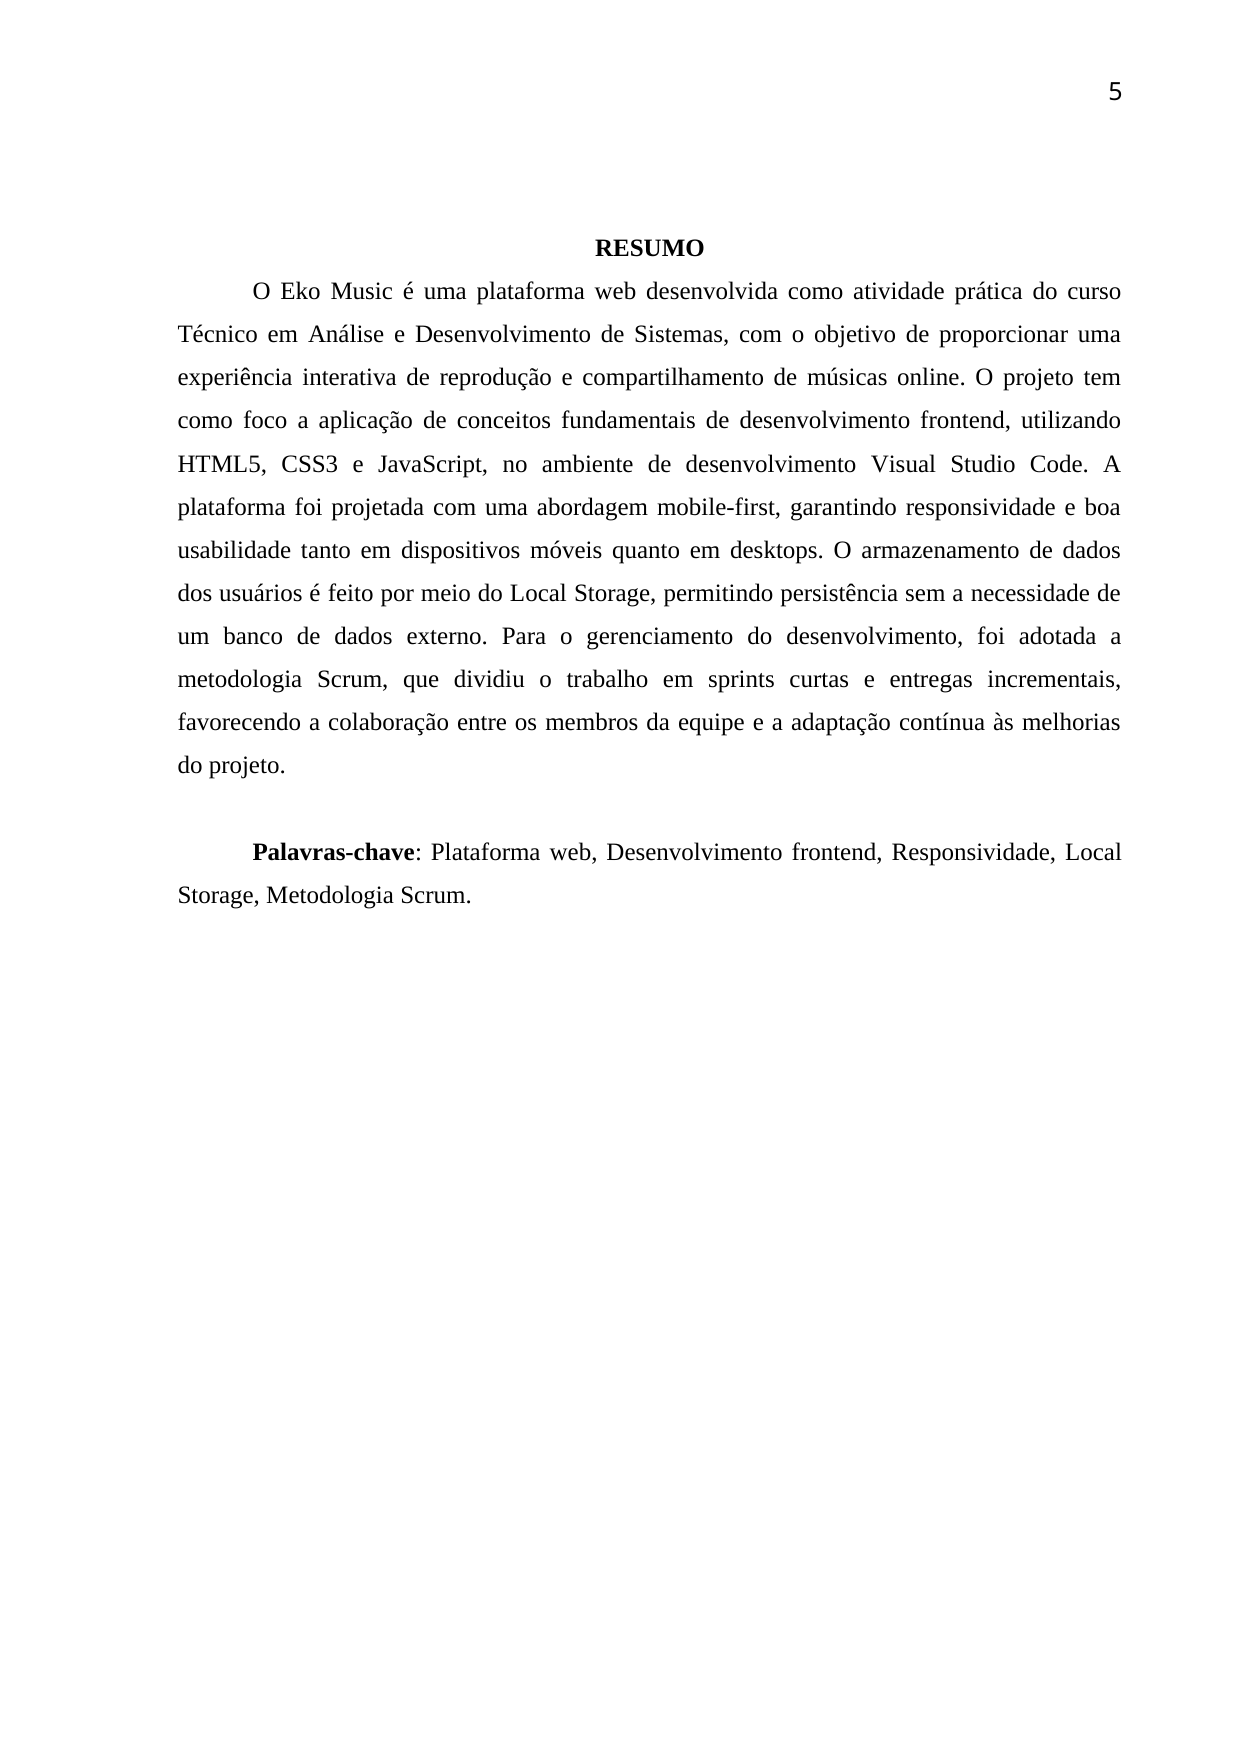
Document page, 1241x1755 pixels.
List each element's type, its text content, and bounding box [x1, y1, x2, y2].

text Palavras-chave: Plataforma web, Desenvolvimento frontend, Responsividade, Local Storage, Metodologia Scrum. [177, 837, 1122, 909]
text O Eko Music é uma plataforma web desenvolvida como atividade prática do curso Técnico em Análise e Desenvolvimento de Sistemas, com o objetivo de proporcionar uma experiência interativa de reprodução e compartilhamento de músicas online. O projeto tem como foco a aplicação de conceitos fundamentais de desenvolvimento frontend, utilizando HTML5, CSS3 e JavaScript, no ambiente de desenvolvimento Visual Studio Code. A plataforma foi projetada com uma abordagem mobile-first, garantindo responsividade e boa usabilidade tanto em dispositivos móveis quanto em desktops. O armazenamento de dados dos usuários é feito por meio do Local Storage, permitindo persistência sem a necessidade de um banco de dados externo. Para o gerenciamento do desenvolvimento, foi adotada a metodologia Scrum, que dividiu o trabalho em sprints curtas e entregas incrementais, favorecendo a colaboração entre os membros da equipe e a adaptação contínua às melhorias do projeto. [177, 276, 1122, 779]
text RESUMO [177, 233, 1122, 262]
